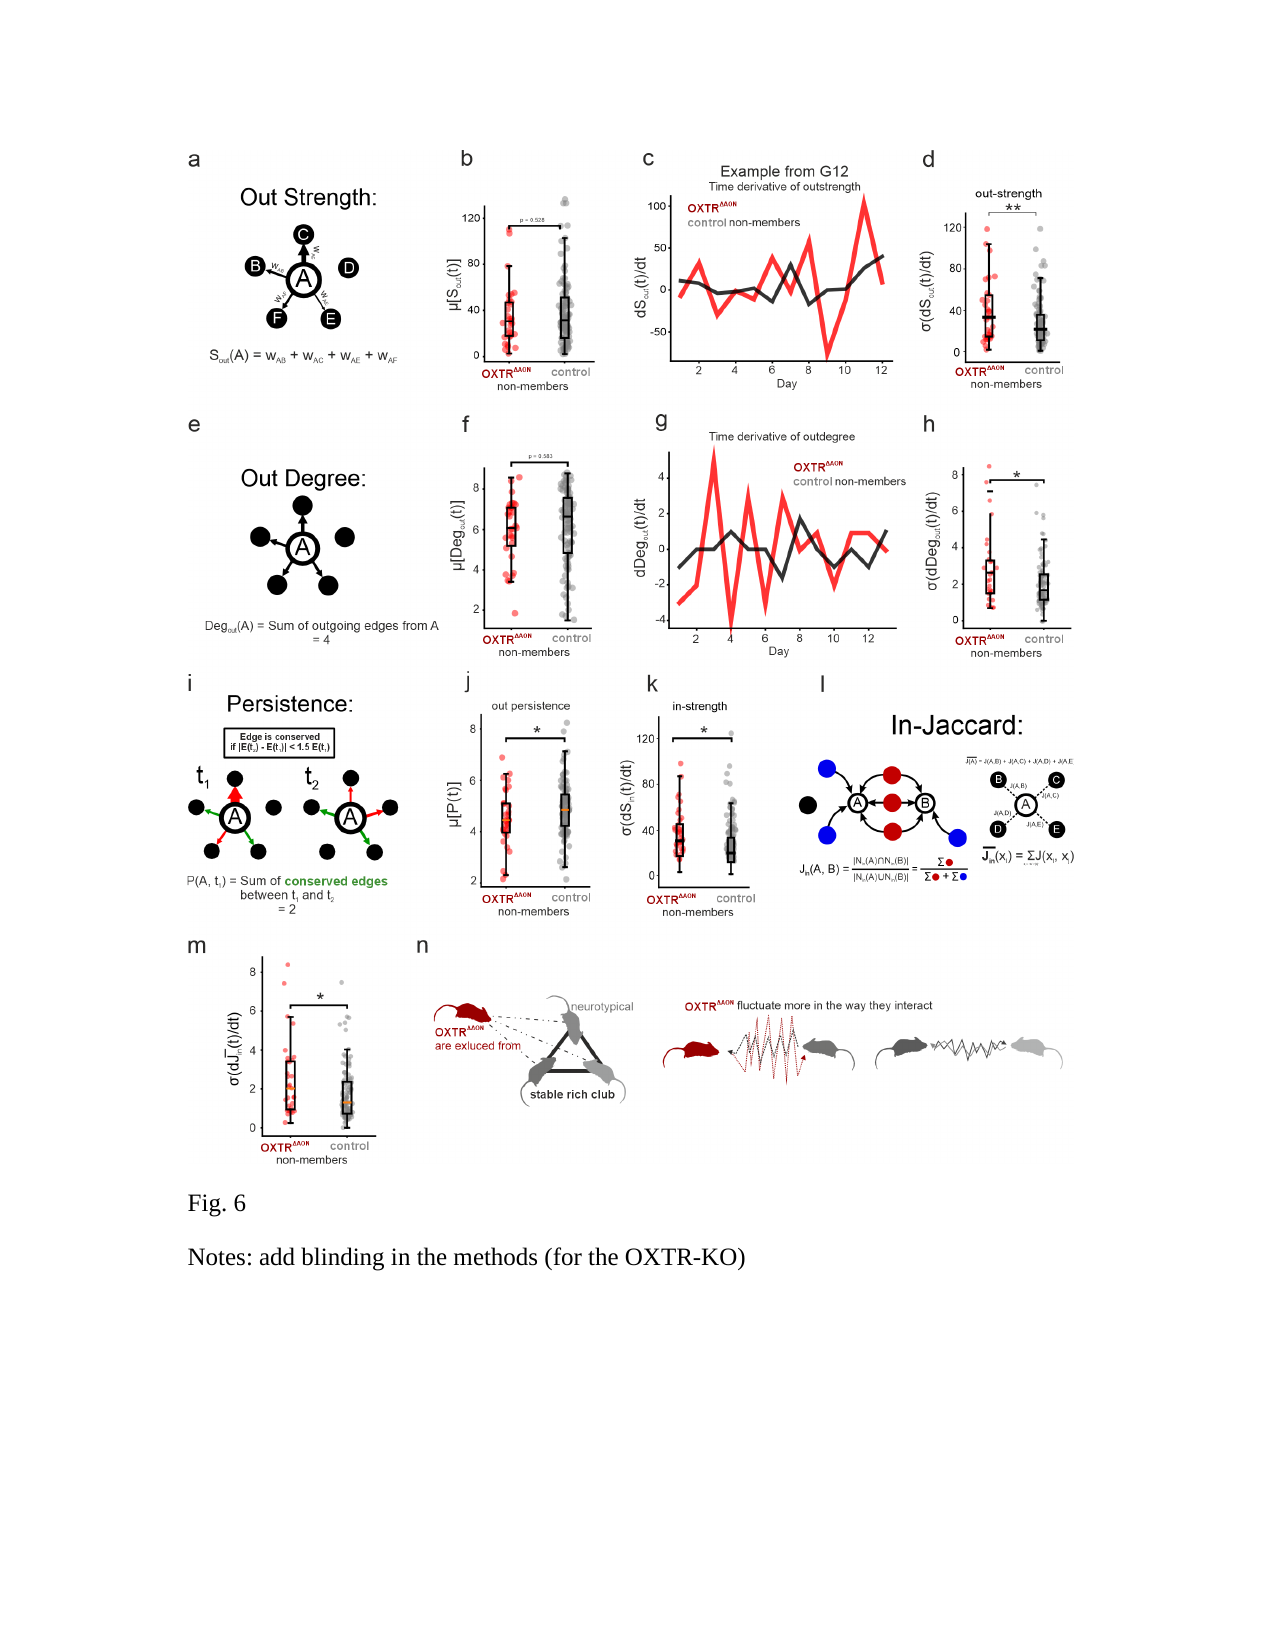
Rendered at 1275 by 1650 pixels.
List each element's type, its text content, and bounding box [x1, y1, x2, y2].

text Notes: add blinding in the methods (for the OXTR-KO) [187, 1242, 1087, 1271]
picture [187, 150, 1074, 1164]
text Fig. 6 [187, 1188, 1087, 1217]
